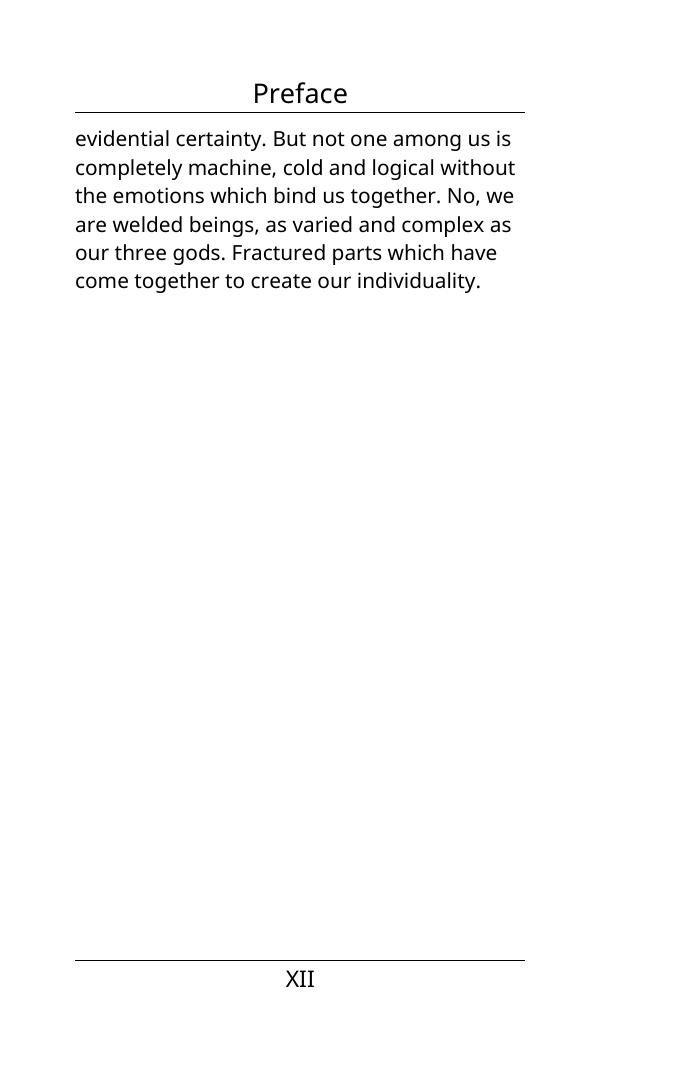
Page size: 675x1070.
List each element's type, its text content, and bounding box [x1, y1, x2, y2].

text evidential certainty. But not one among us is completely machine, cold and logical without the emotions which bind us together. No, we are welded beings, as varied and complex as our three gods. Fractured parts which have come together to create our individuality. [75, 124, 525, 295]
